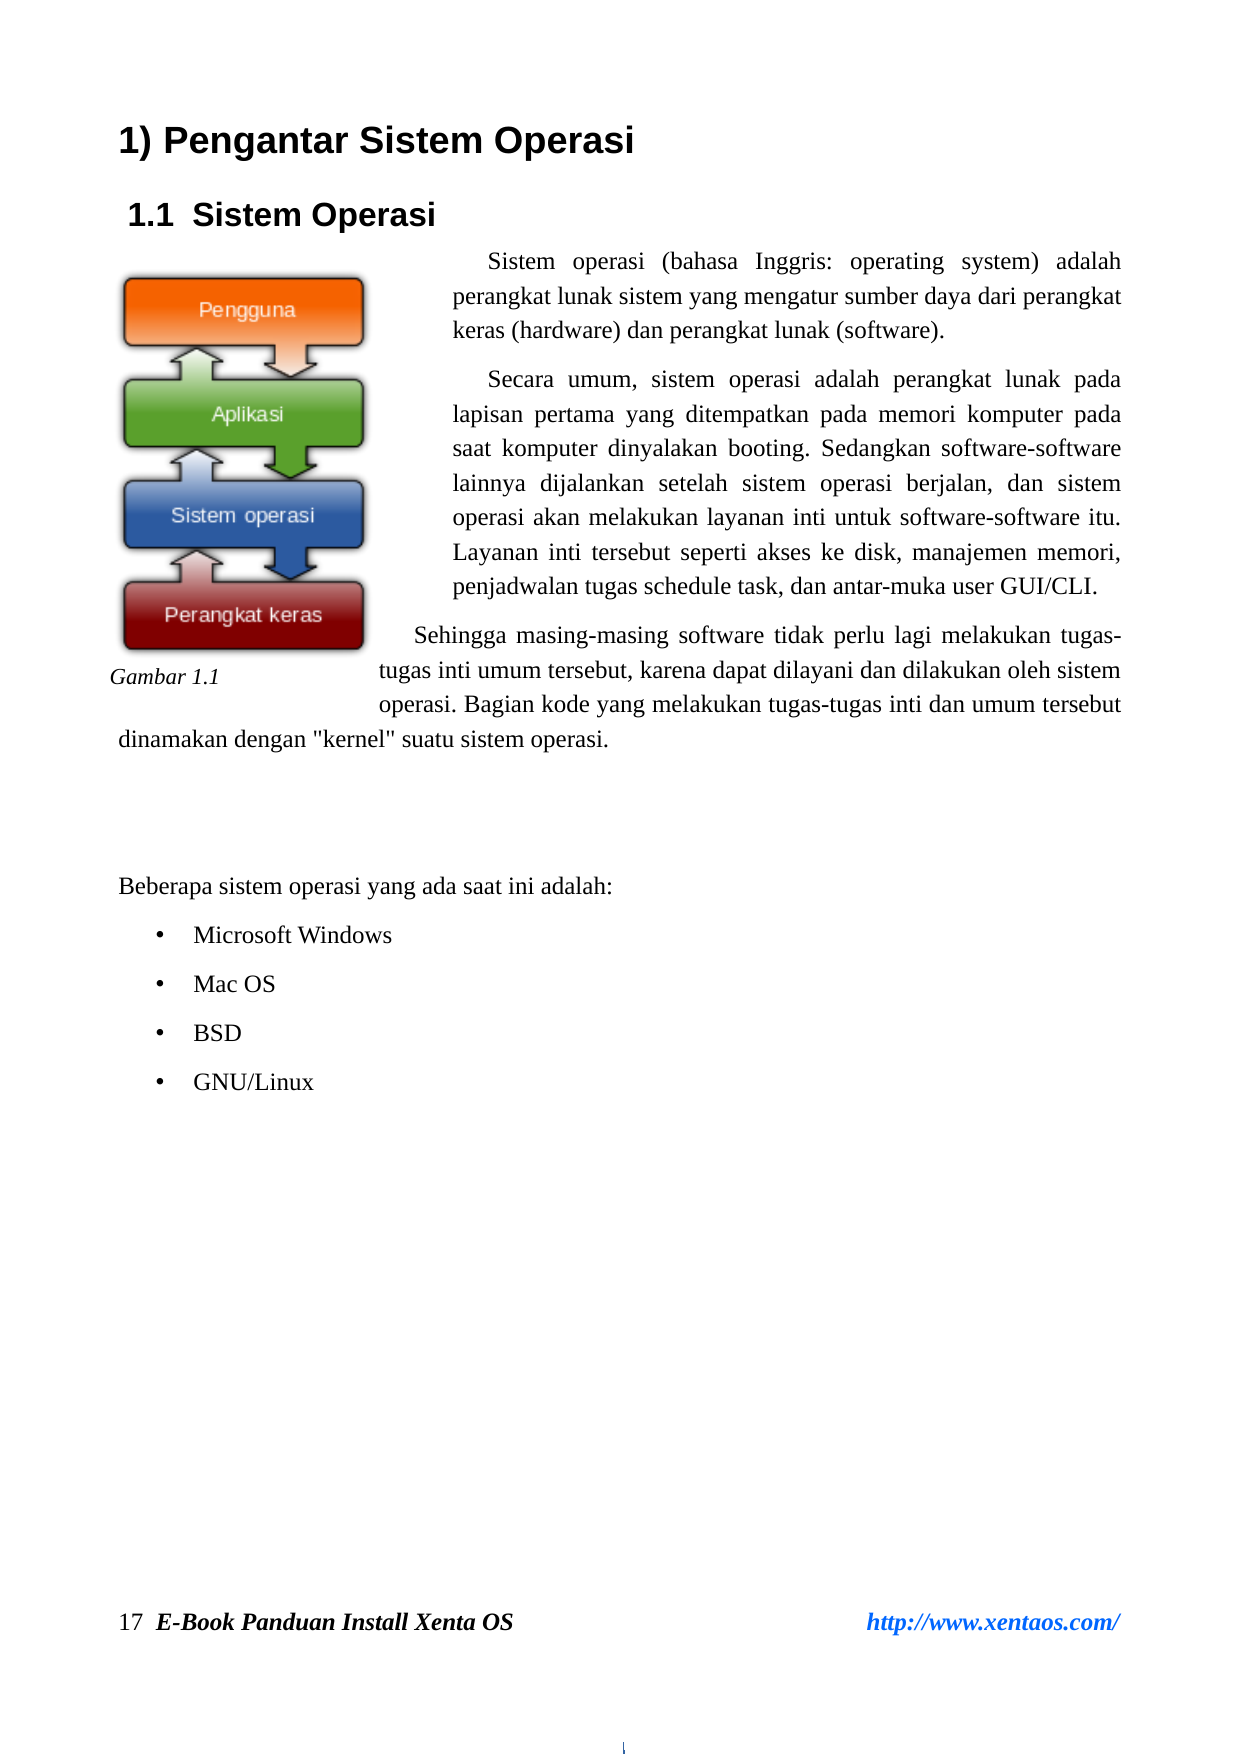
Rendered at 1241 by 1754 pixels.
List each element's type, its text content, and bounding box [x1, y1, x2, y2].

picture [109, 265, 379, 663]
list Microsoft Windows [156, 920, 1122, 949]
subtitle Pengantar Sistem Operasi [118, 118, 1122, 162]
list Mac OS [156, 969, 1122, 998]
text Sehingga masing-masing software tidak perlu lagi melakukan tugas-tugas inti umum tersebut, karena dapat dilayani dan dilakukan oleh sistem operasi. Bagian kode yang melakukan tugas-tugas inti dan umum tersebut dinamakan dengan "kernel" suatu sistem operasi. [118, 620, 1122, 752]
subtitle Sistem Operasi [118, 195, 1122, 234]
text Sistem operasi (bahasa Inggris: operating system) adalah perangkat lunak sistem yang mengatur sumber daya dari perangkat keras (hardware) dan perangkat lunak (software). [109, 246, 1122, 344]
list BSD [156, 1018, 1122, 1047]
text Secara umum, sistem operasi adalah perangkat lunak pada lapisan pertama yang ditempatkan pada memori komputer pada saat komputer dinyalakan booting. Sedangkan software-software lainnya dijalankan setelah sistem operasi berjalan, dan sistem operasi akan melakukan layanan inti untuk software-software itu. Layanan inti tersebut seperti akses ke disk, manajemen memori, penjadwalan tugas schedule task, dan antar-muka user GUI/CLI. [379, 364, 1122, 600]
text Beberapa sistem operasi yang ada saat ini adalah: [118, 871, 1122, 899]
text Gambar 1.1 [109, 663, 378, 689]
list GNU/Linux [156, 1067, 1122, 1096]
